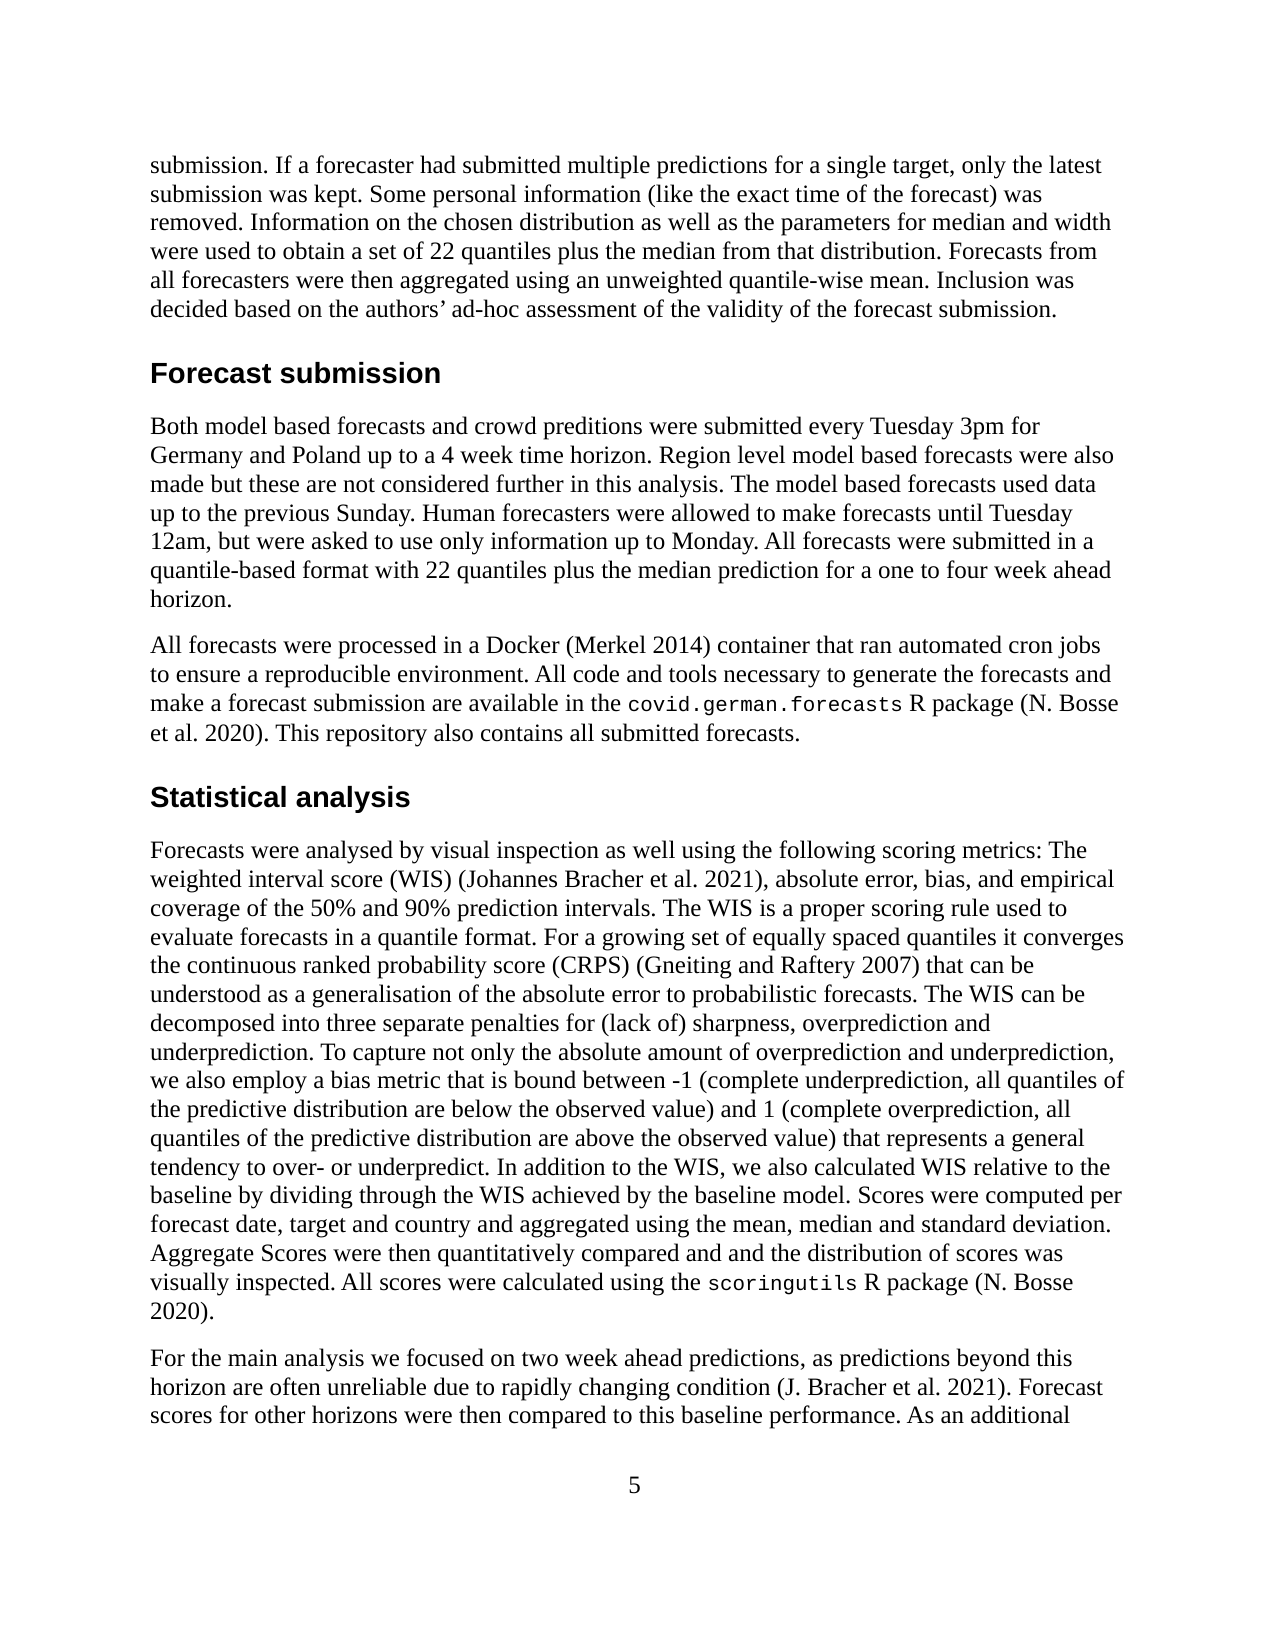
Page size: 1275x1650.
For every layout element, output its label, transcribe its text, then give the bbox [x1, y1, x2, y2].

text Both model based forecasts and crowd preditions were submitted every Tuesday 3pm for Germany and Poland up to a 4 week time horizon. Region level model based forecasts were also made but these are not considered further in this analysis. The model based forecasts used data up to the previous Sunday. Human forecasters were allowed to make forecasts until Tuesday 12am, but were asked to use only information up to Monday. All forecasts were submitted in a quantile-based format with 22 quantiles plus the median prediction for a one to four week ahead horizon. [150, 411, 1125, 613]
subtitle Statistical analysis [150, 780, 1125, 814]
text All forecasts were processed in a Docker (Merkel 2014) container that ran automated cron jobs to ensure a reproducible environment. All code and tools necessary to generate the forecasts and make a forecast submission are available in the covid.german.forecasts R package (N. Bosse et al. 2020). This repository also contains all submitted forecasts. [150, 631, 1125, 746]
text For the main analysis we focused on two week ahead predictions, as predictions beyond this horizon are often unreliable due to rapidly changing condition (J. Bracher et al. 2021). Forecast scores for other horizons were then compared to this baseline performance. As an additional [150, 1343, 1125, 1429]
text Forecasts were analysed by visual inspection as well using the following scoring metrics: The weighted interval score (WIS) (Johannes Bracher et al. 2021), absolute error, bias, and empirical coverage of the 50% and 90% prediction intervals. The WIS is a proper scoring rule used to evaluate forecasts in a quantile format. For a growing set of equally spaced quantiles it converges the continuous ranked probability score (CRPS) (Gneiting and Raftery 2007) that can be understood as a generalisation of the absolute error to probabilistic forecasts. The WIS can be decomposed into three separate penalties for (lack of) sharpness, overprediction and underprediction. To capture not only the absolute amount of overprediction and underprediction, we also employ a bias metric that is bound between -1 (complete underprediction, all quantiles of the predictive distribution are below the observed value) and 1 (complete overprediction, all quantiles of the predictive distribution are above the observed value) that represents a general tendency to over- or underpredict. In addition to the WIS, we also calculated WIS relative to the baseline by dividing through the WIS achieved by the baseline model. Scores were computed per forecast date, target and country and aggregated using the mean, median and standard deviation. Aggregate Scores were then quantitatively compared and and the distribution of scores was visually inspected. All scores were calculated using the scoringutils R package (N. Bosse 2020). [150, 835, 1125, 1325]
subtitle Forecast submission [150, 356, 1125, 390]
text submission. If a forecaster had submitted multiple predictions for a single target, only the latest submission was kept. Some personal information (like the exact time of the forecast) was removed. Information on the chosen distribution as well as the parameters for median and width were used to obtain a set of 22 quantiles plus the median from that distribution. Forecasts from all forecasters were then aggregated using an unweighted quantile-wise mean. Inclusion was decided based on the authors’ ad-hoc assessment of the validity of the forecast submission. [150, 150, 1125, 322]
